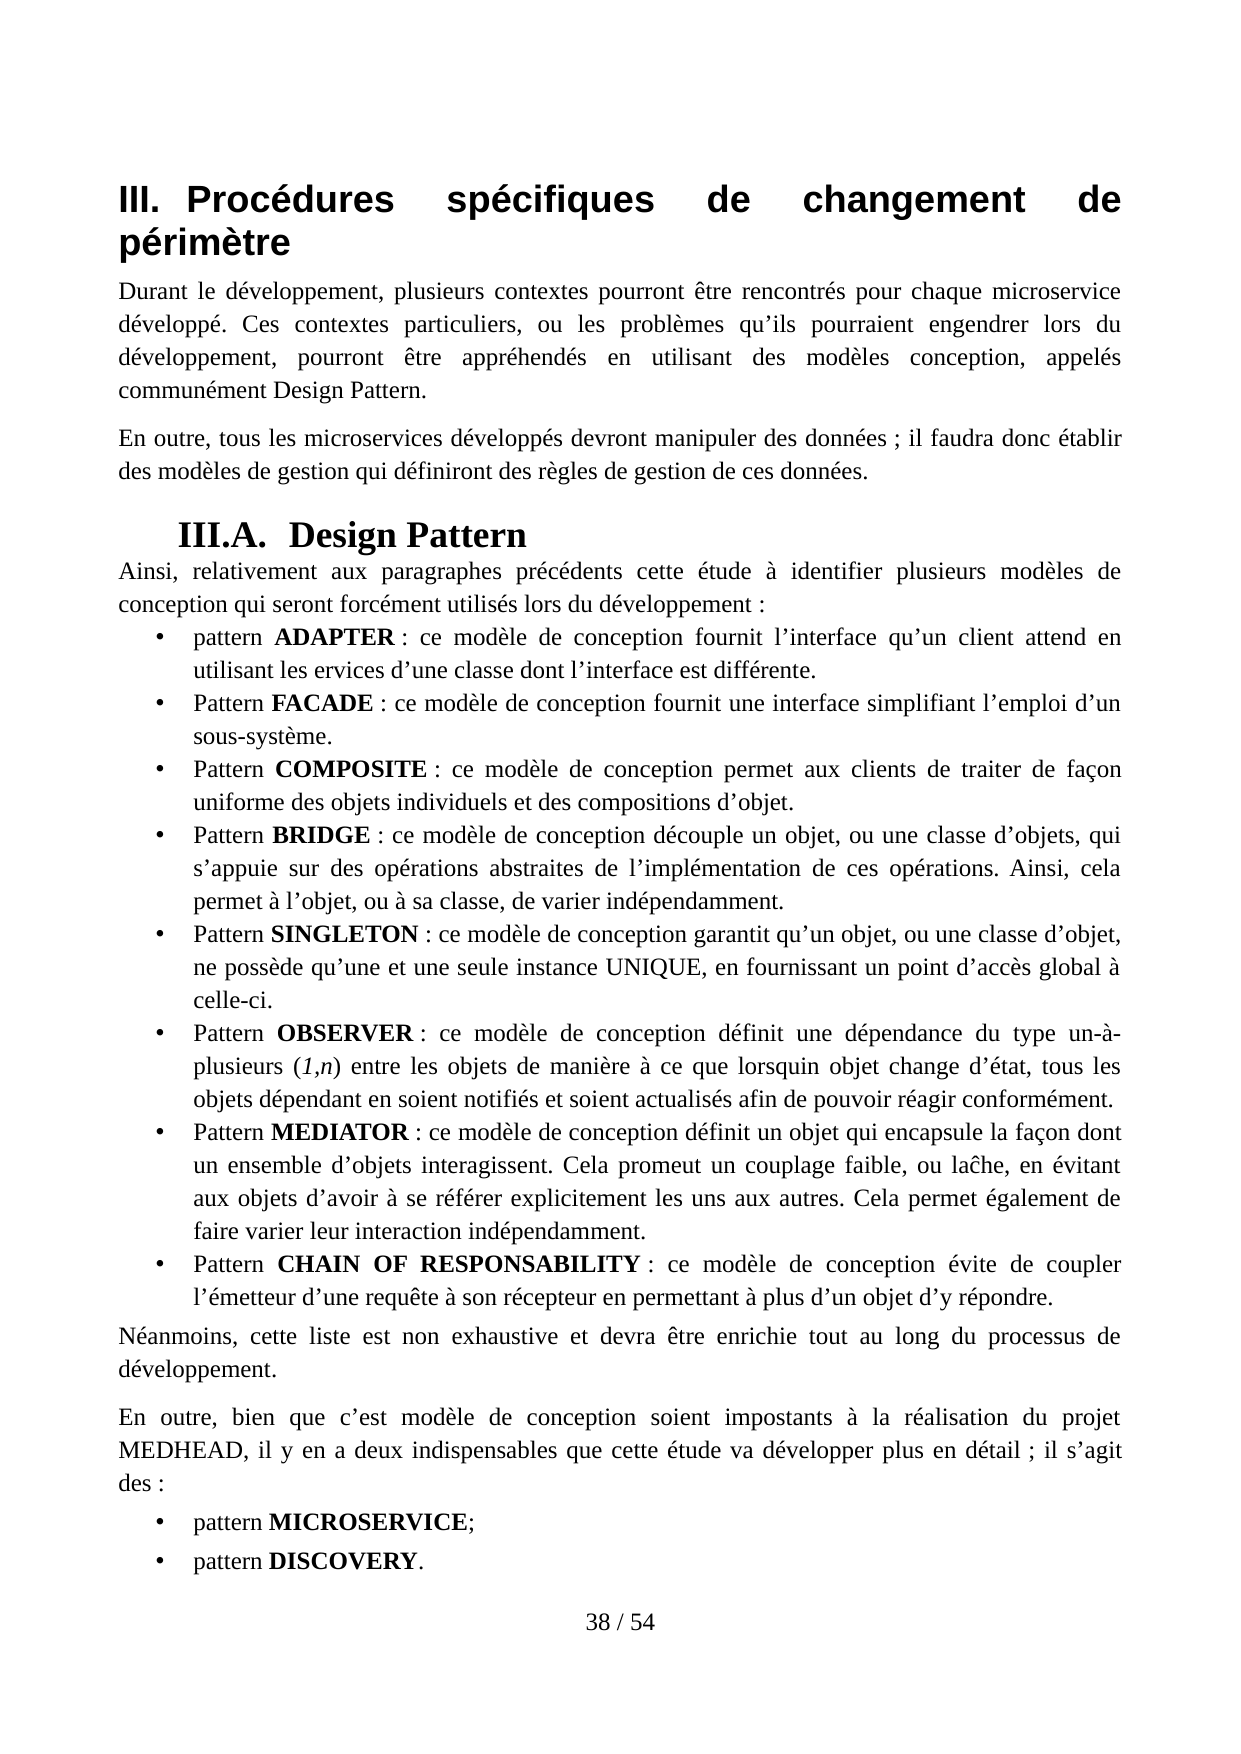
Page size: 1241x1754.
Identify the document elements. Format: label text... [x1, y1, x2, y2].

list Pattern SINGLETON : ce modèle de conception garantit qu’un objet, ou une classe d’objet, ne possède qu’une et une seule instance UNIQUE, en fournissant un point d’accès global à celle-ci. [156, 919, 1122, 1014]
text En outre, tous les microservices développés devront manipuler des données ; il faudra donc établir des modèles de gestion qui définiront des règles de gestion de ces données. [118, 423, 1122, 484]
text Durant le développement, plusieurs contextes pourront être rencontrés pour chaque microservice développé. Ces contextes particuliers, ou les problèmes qu’ils pourraient engendrer lors du développement, pourront être appréhendés en utilisant des modèles conception, appelés communément Design Pattern. [118, 276, 1122, 404]
text Ainsi, relativement aux paragraphes précédents cette étude à identifier plusieurs modèles de conception qui seront forcément utilisés lors du développement : [118, 556, 1122, 618]
subtitle Design Pattern [118, 512, 1122, 555]
text Néanmoins, cette liste est non exhaustive et devra être enrichie tout au long du processus de développement. [118, 1321, 1122, 1383]
list pattern ADAPTER : ce modèle de conception fournit l’interface qu’un client attend en utilisant les ervices d’une classe dont l’interface est différente. [156, 622, 1122, 684]
list Pattern FACADE : ce modèle de conception fournit une interface simplifiant l’emploi d’un sous-système. [156, 688, 1122, 750]
text En outre, bien que c’est modèle de conception soient impostants à la réalisation du projet MEDHEAD, il y en a deux indispensables que cette étude va développer plus en détail ; il s’agit des : [118, 1402, 1122, 1497]
list Pattern CHAIN OF RESPONSABILITY : ce modèle de conception évite de coupler l’émetteur d’une requête à son récepteur en permettant à plus d’un objet d’y répondre. [156, 1249, 1122, 1311]
list Pattern COMPOSITE : ce modèle de conception permet aux clients de traiter de façon uniforme des objets individuels et des compositions d’objet. [156, 754, 1122, 816]
list Pattern OBSERVER : ce modèle de conception définit une dépendance du type un-à-plusieurs (1,n) entre les objets de manière à ce que lorsquin objet change d’état, tous les objets dépendant en soient notifiés et soient actualisés afin de pouvoir réagir conformément. [156, 1018, 1122, 1113]
list Pattern MEDIATOR : ce modèle de conception définit un objet qui encapsule la façon dont un ensemble d’objets interagissent. Cela promeut un couplage faible, ou laĉhe, en évitant aux objets d’avoir à se référer explicitement les uns aux autres. Cela permet également de faire varier leur interaction indépendamment. [156, 1117, 1122, 1245]
subtitle Procédures spécifiques de changement de périmètre [118, 176, 1122, 264]
list pattern DISCOVERY. [156, 1546, 1122, 1575]
list pattern MICROSERVICE; [156, 1507, 1122, 1536]
list Pattern BRIDGE : ce modèle de conception découple un objet, ou une classe d’objets, qui s’appuie sur des opérations abstraites de l’implémentation de ces opérations. Ainsi, cela permet à l’objet, ou à sa classe, de varier indépendamment. [156, 820, 1122, 915]
